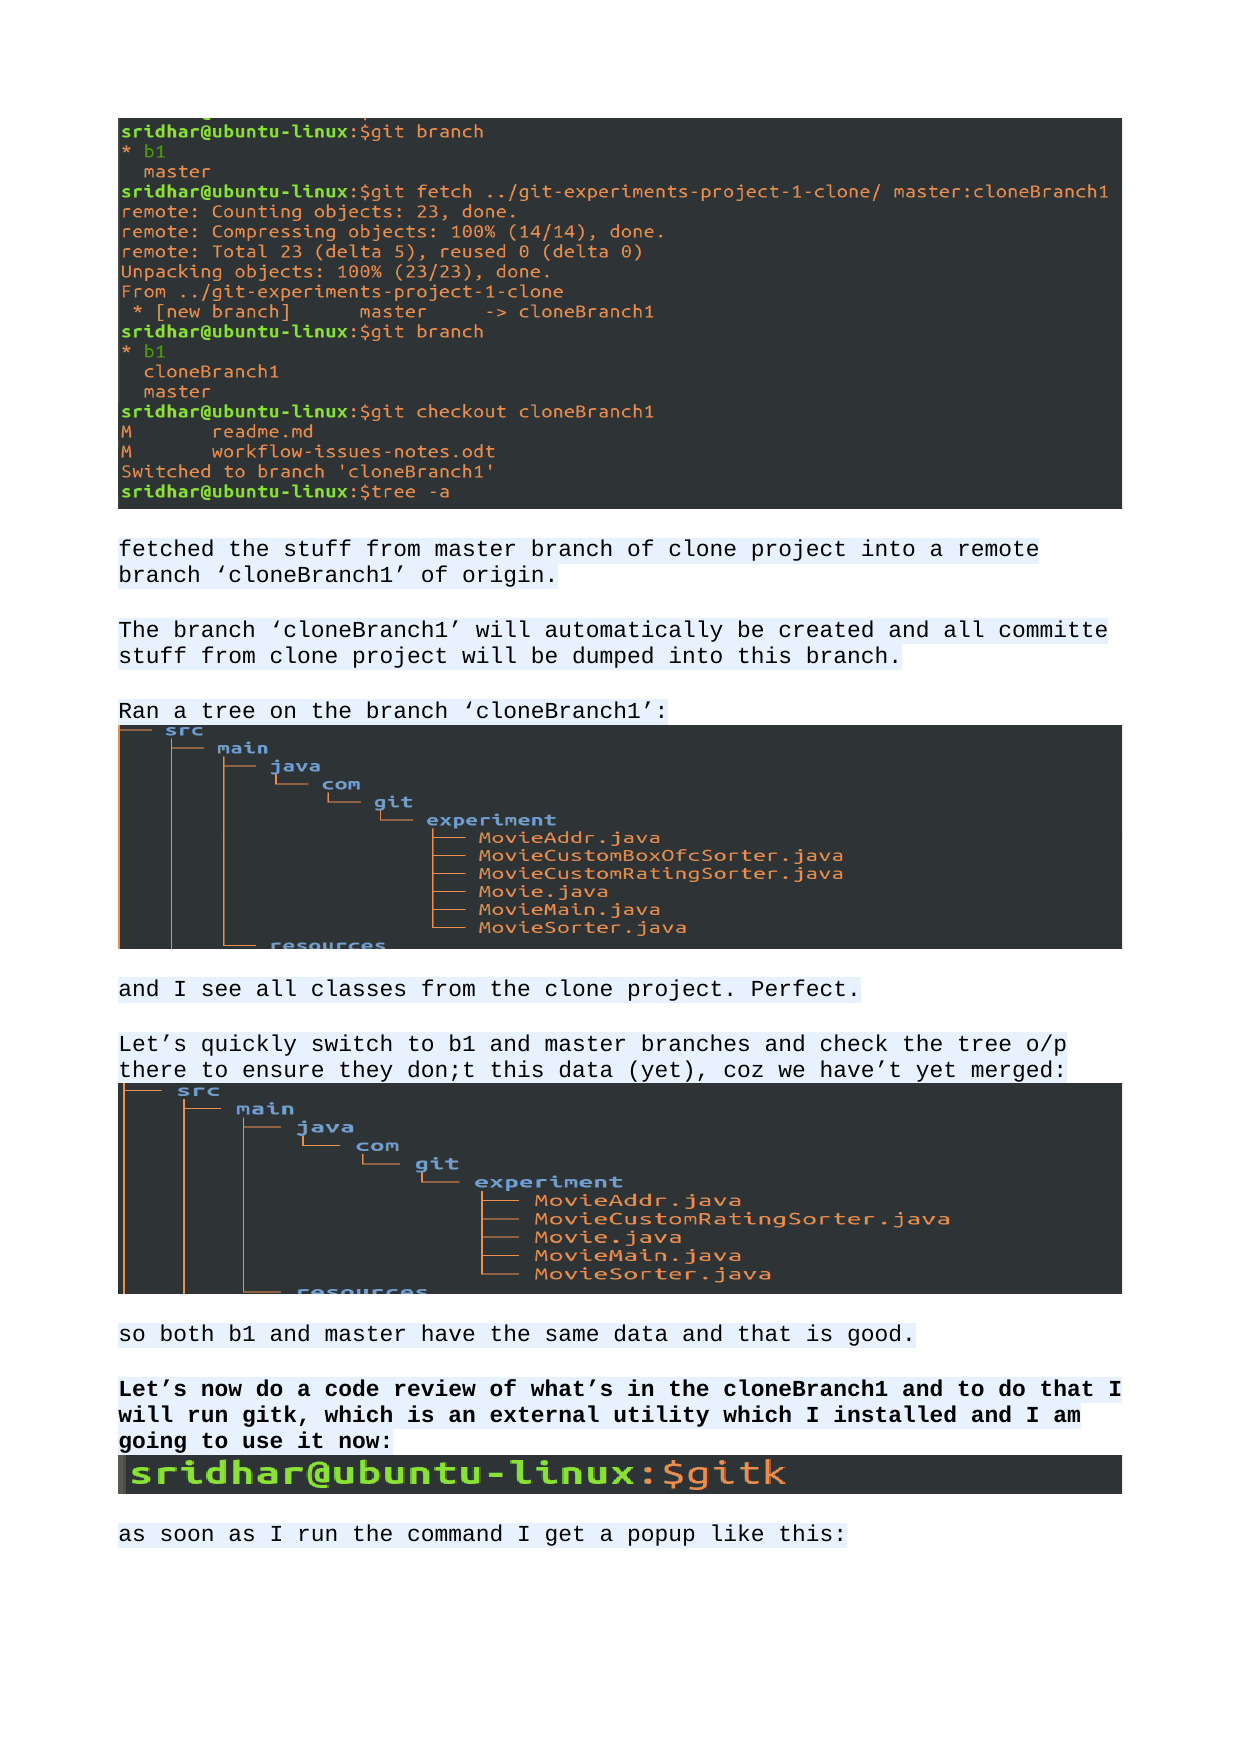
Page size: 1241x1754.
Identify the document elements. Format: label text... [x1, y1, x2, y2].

text fetched the stuff from master branch of clone project into a remote branch ‘cloneBranch1’ of origin. [118, 538, 1122, 589]
text Let’s now do a code review of what’s in the cloneBranch1 and to do that I will run gitk, which is an external utility which I installed and I am going to use it now: [118, 1377, 1122, 1455]
text The branch ‘cloneBranch1’ will automatically be created and all committe stuff from clone project will be dumped into this branch. [118, 618, 1122, 670]
text Ran a tree on the branch ‘cloneBranch1’: [118, 699, 1122, 725]
text so both b1 and master have the same data and that is good. [118, 1323, 1122, 1348]
text as soon as I run the command I get a popup like this: [118, 1523, 1122, 1548]
picture [118, 725, 1123, 949]
picture [118, 1455, 1123, 1494]
text Let’s quickly switch to b1 and master branches and check the tree o/p there to ensure they don;t this data (yet), coz we have’t yet merged: [118, 1032, 1122, 1083]
text and I see all classes from the clone project. Perfect. [118, 977, 1122, 1003]
picture [118, 1083, 1123, 1294]
picture [118, 118, 1123, 509]
